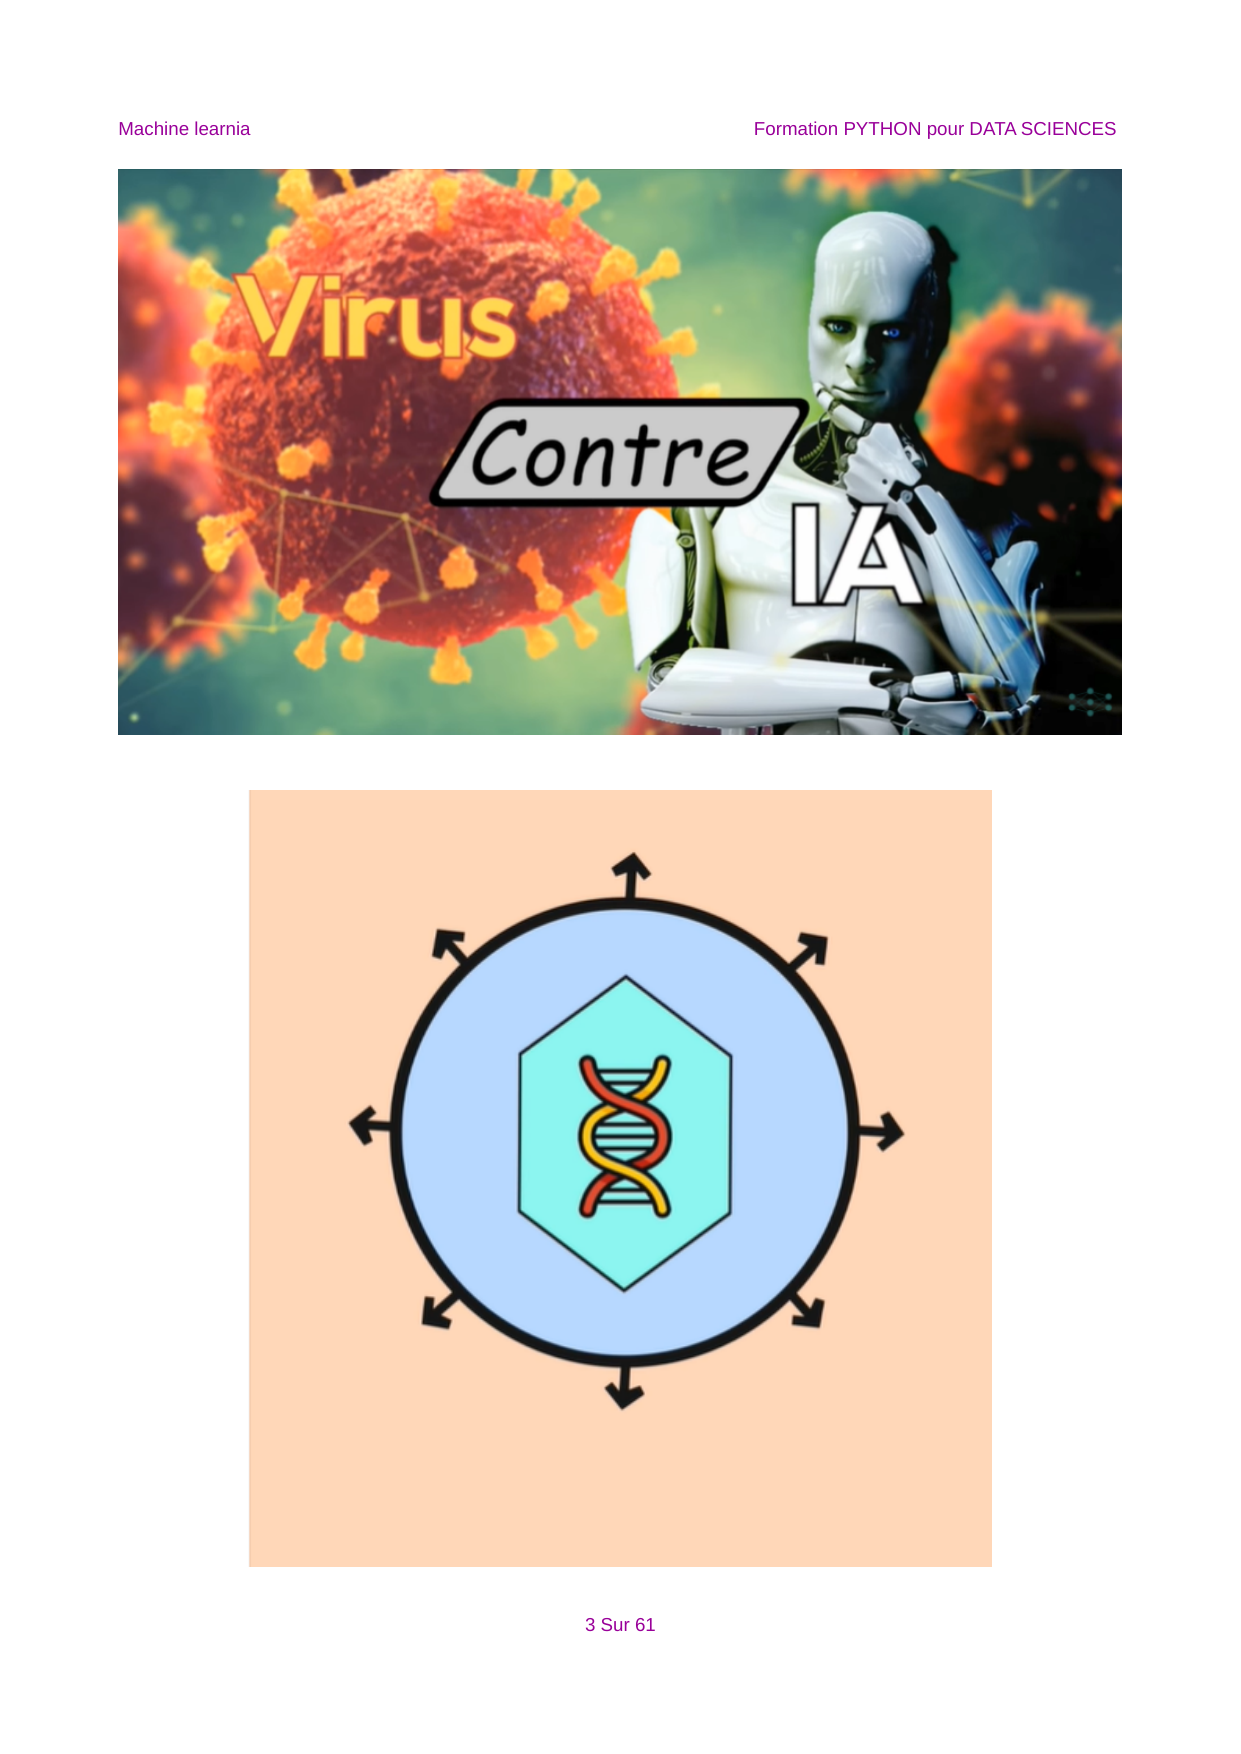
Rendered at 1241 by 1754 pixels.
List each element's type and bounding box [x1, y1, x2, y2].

picture [118, 169, 1122, 735]
picture [248, 790, 992, 1567]
